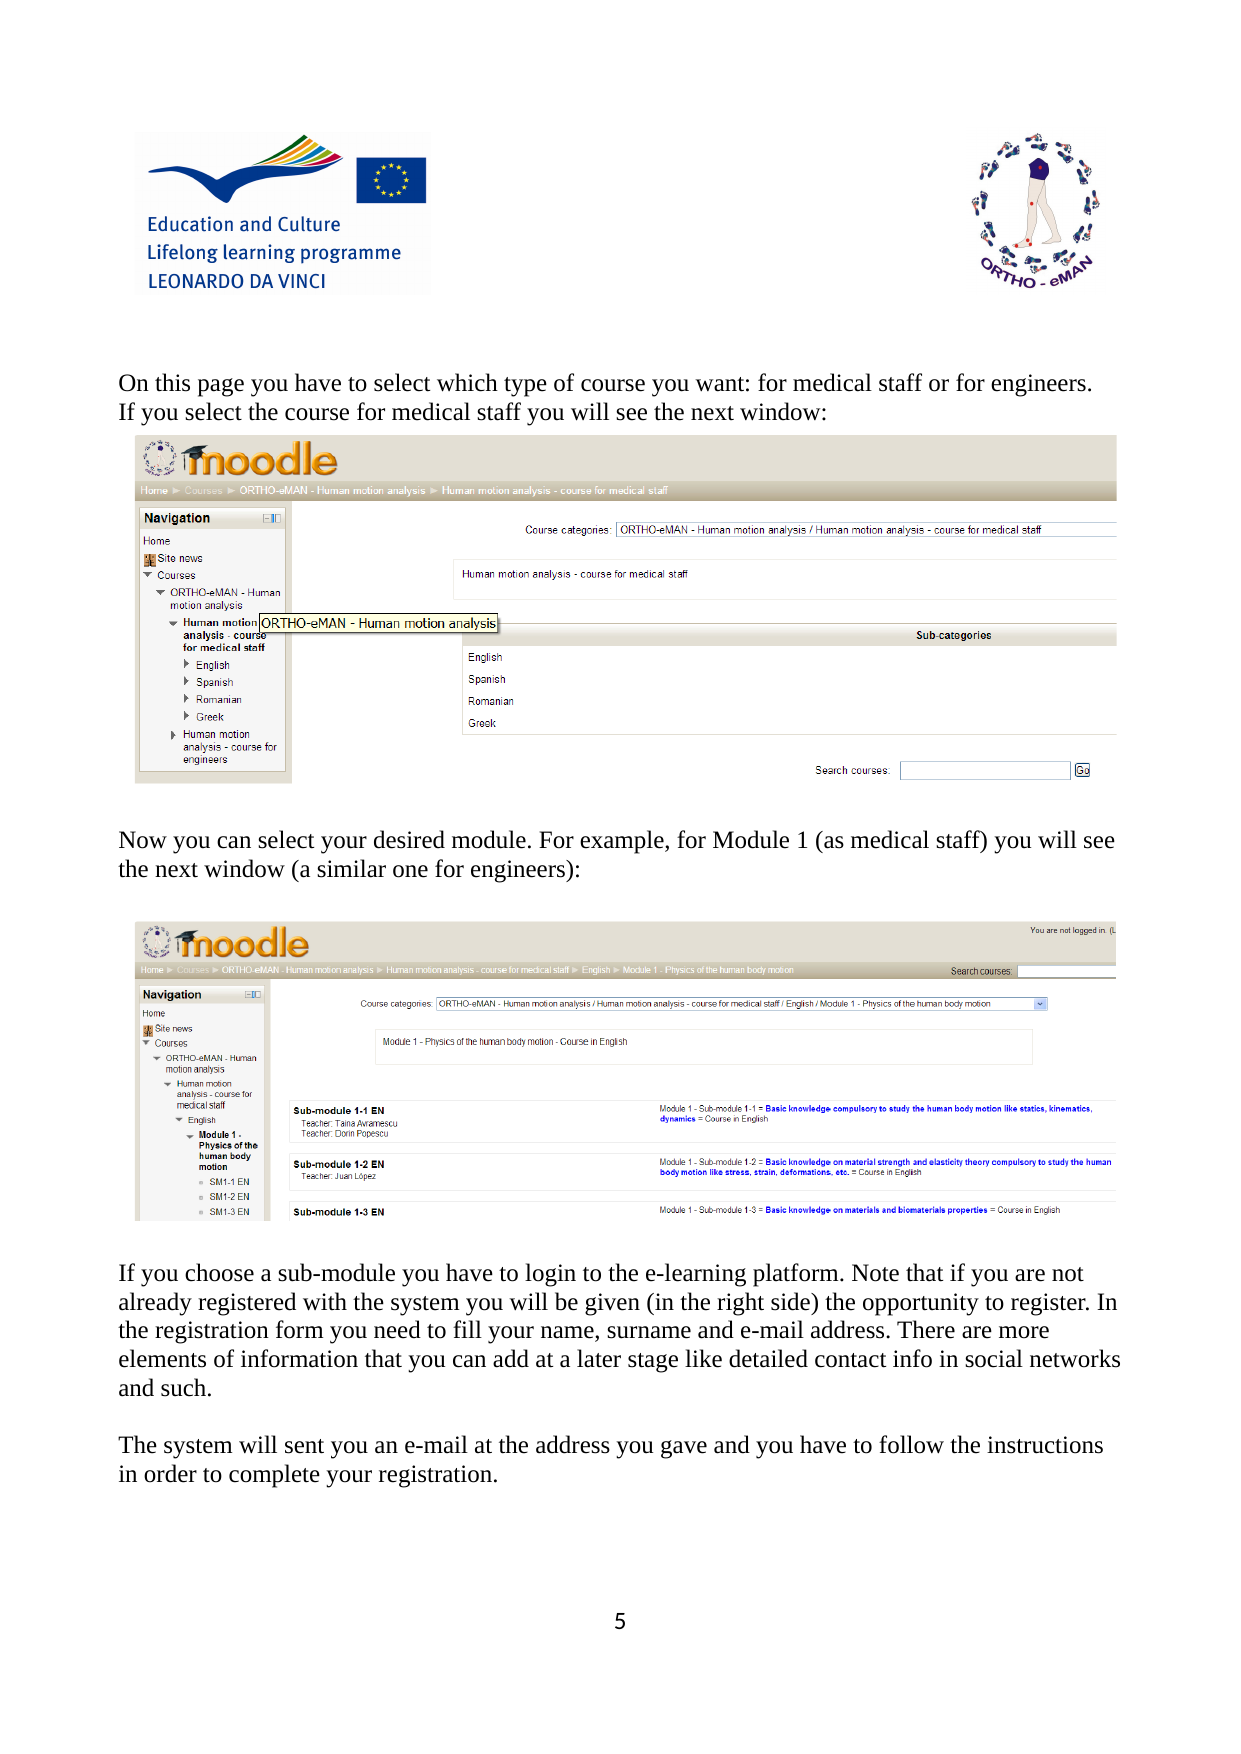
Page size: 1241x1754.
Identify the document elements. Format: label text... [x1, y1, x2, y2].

text Now you can select your desired module. For example, for Module 1 (as medical staff) you will see the next window (a similar one for engineers): [118, 825, 1122, 882]
picture [134, 132, 431, 295]
picture [134, 434, 1117, 787]
text The system will sent you an e-mail at the address you gave and you have to follow the instructions in order to complete your registration. [118, 1431, 1122, 1488]
text On this page you have to select which type of course you want: for medical staff or for engineers. [118, 368, 1122, 397]
picture [134, 920, 1116, 1221]
text If you select the course for medical staff you will see the next window: [118, 397, 1133, 796]
picture [966, 127, 1106, 295]
text If you choose a sub-module you have to login to the e-learning platform. Note that if you are not already registered with the system you will be given (in the right side) the opportunity to register. In the registration form you need to fill your name, surname and e-mail address. There are more elements of information that you can add at a later stage like detailed contact info in social networks and such. [118, 1258, 1122, 1402]
